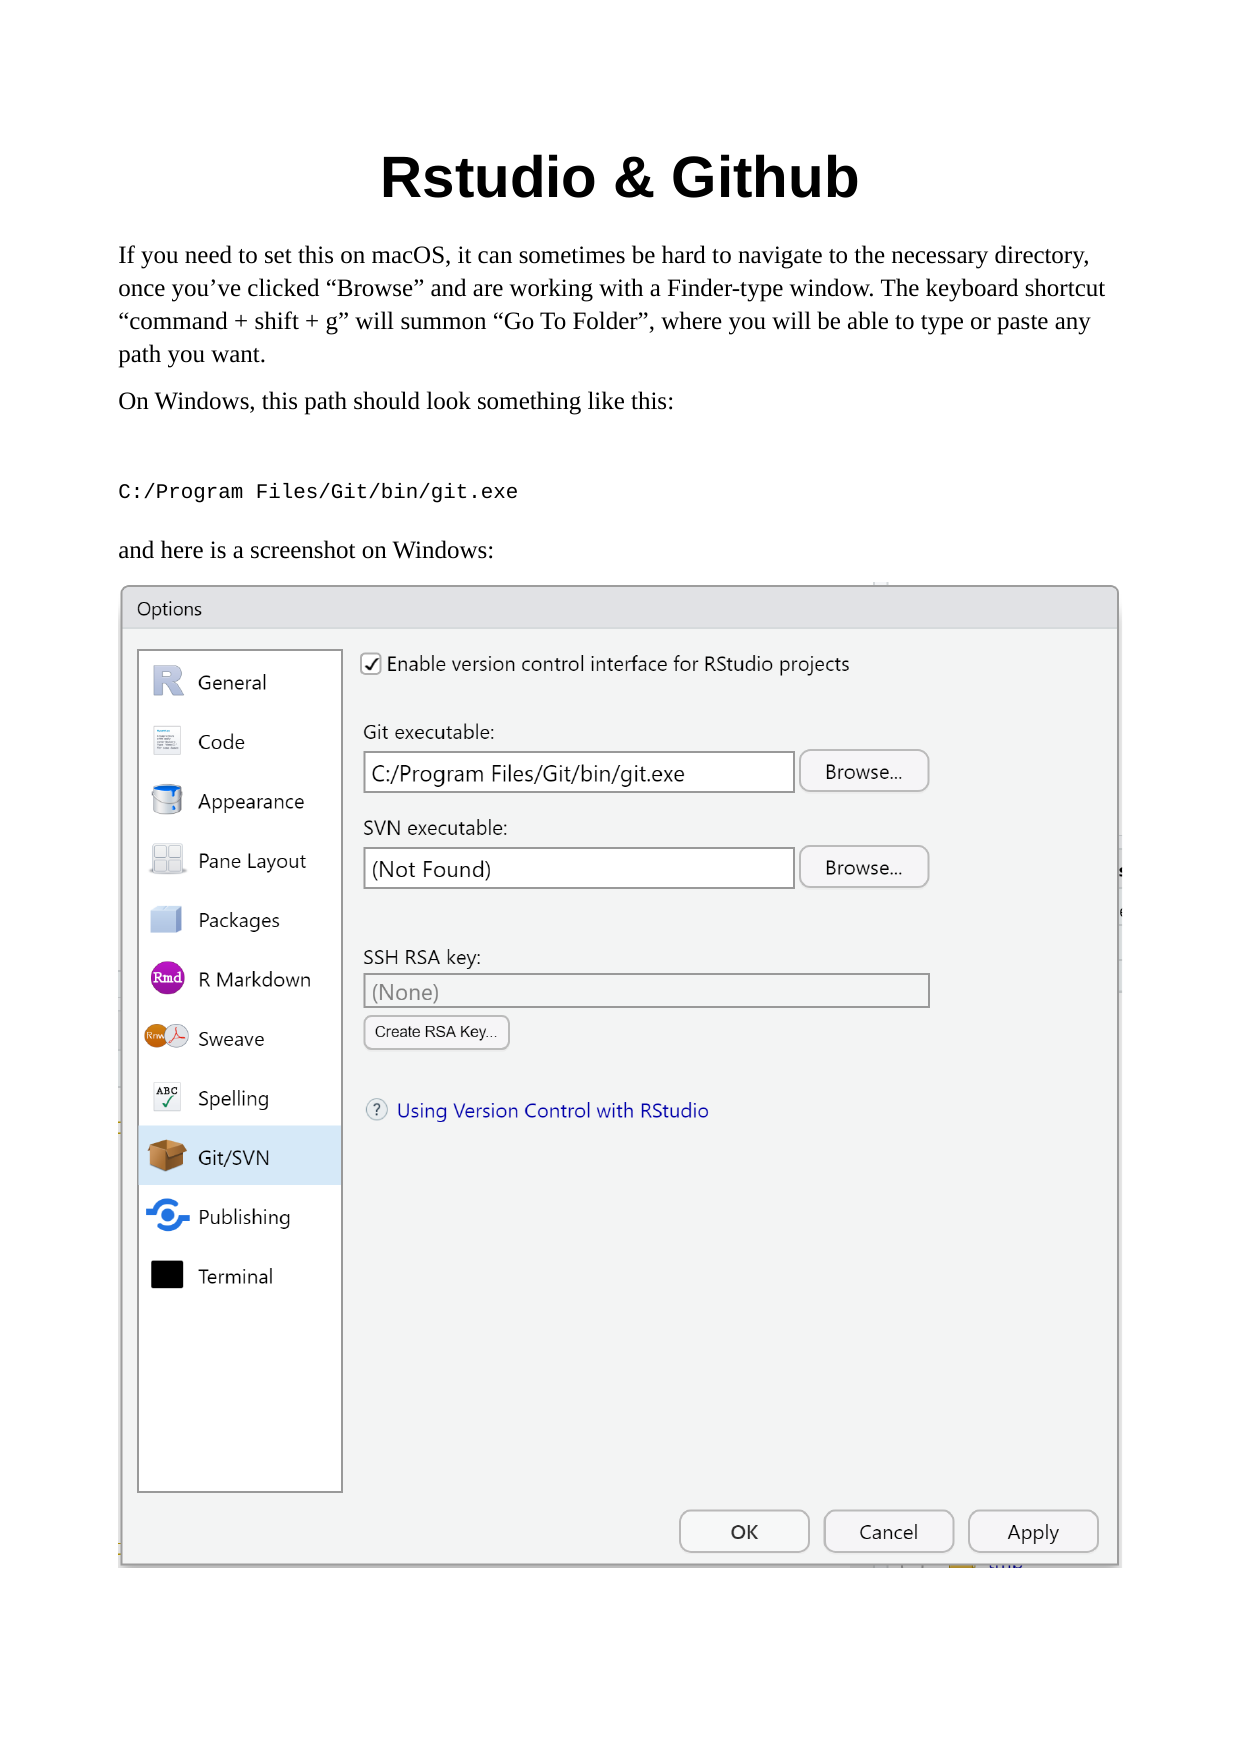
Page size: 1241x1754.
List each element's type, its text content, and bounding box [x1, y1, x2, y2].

text On Windows, this path should look something like this: [118, 386, 1122, 415]
text and here is a screenshot on Windows: [118, 535, 1122, 563]
picture [118, 582, 1123, 1568]
text If you need to set this on macOS, it can sometimes be hard to navigate to the necessary directory, once you’ve clicked “Browse” and are working with a Finder-type window. The keyboard shortcut “command + shift + g” will summon “Go To Folder”, where you will be able to type or paste any path you want. [118, 240, 1122, 367]
text C:/Program Files/Git/bin/git.exe [118, 482, 1122, 505]
